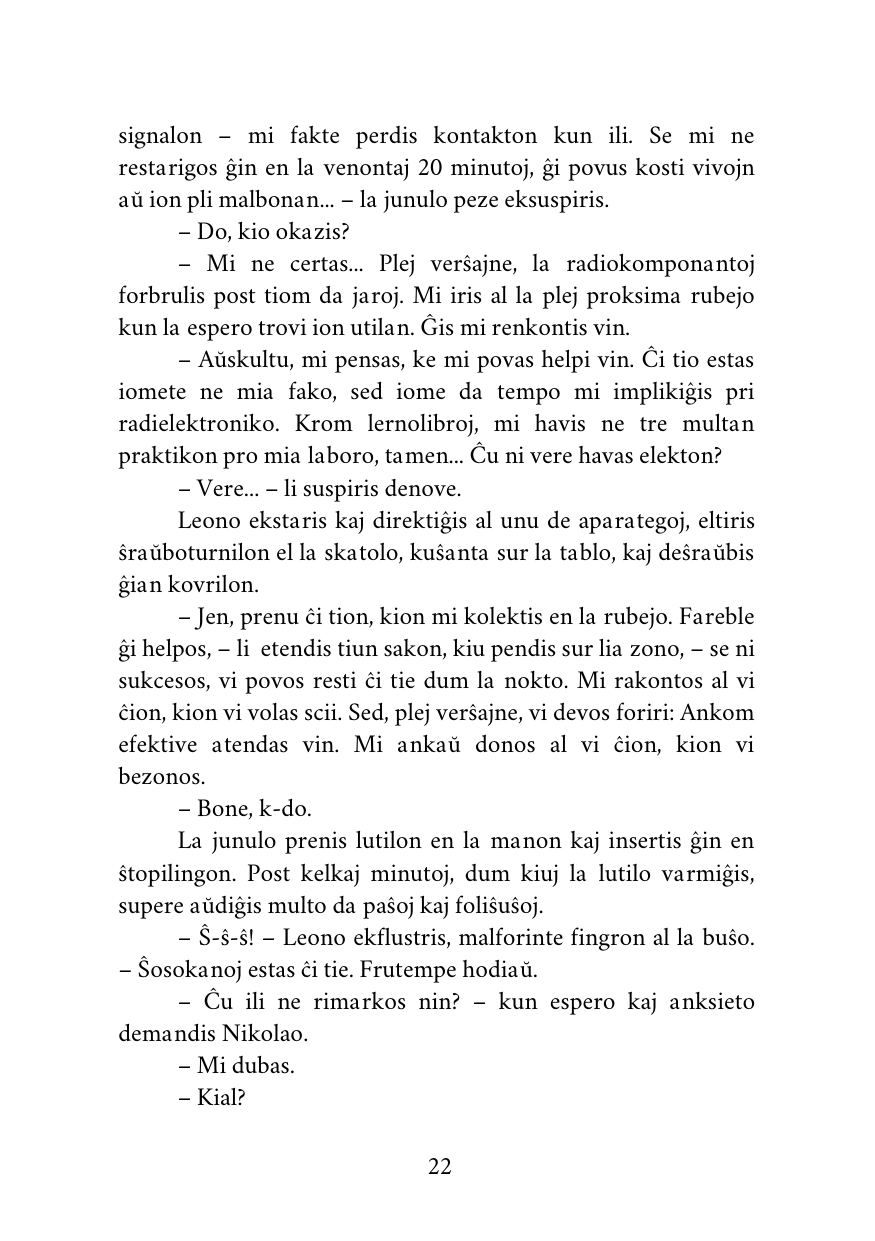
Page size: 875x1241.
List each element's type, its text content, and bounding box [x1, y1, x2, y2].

text – Do, kio okazis? [118, 214, 756, 246]
text Leono ekstaris kaj direktiĝis al unu de aparategoj, eltiris ŝraŭboturnilon el la skatolo, kuŝanta sur la tablo, kaj deŝraŭbis ĝian kovrilon. [118, 503, 756, 599]
text – Kial? [118, 1081, 756, 1113]
text – Ŝ-ŝ-ŝ! – Leono ekflustris, malforinte fingron al la buŝo. – Ŝosokanoj estas ĉi tie. Frutempe hodiaŭ. [118, 920, 756, 984]
text signalon – mi fakte perdis kontakton kun ili. Se mi ne restarigos ĝin en la venontaj 20 minutoj, ĝi povus kosti vivojn aŭ ion pli malbonan... – la junulo peze eksuspiris. [118, 118, 756, 214]
text – Ĉu ili ne rimarkos nin? – kun espero kaj anksieto demandis Nikolao. [118, 984, 756, 1048]
text – Jen, prenu ĉi tion, kion mi kolektis en la rubejo. Fareble ĝi helpos, – li etendis tiun sakon, kiu pendis sur lia zono, – se ni sukcesos, vi povos resti ĉi tie dum la nokto. Mi rakontos al vi ĉion, kion vi volas scii. Sed, plej verŝajne, vi devos foriri: Ankom efektive atendas vin. Mi ankaŭ donos al vi ĉion, kion vi bezonos. [118, 599, 756, 792]
text – Bone, k-do. [118, 792, 756, 824]
text – Vere... – li suspiris denove. [118, 471, 756, 503]
text – Mi dubas. [118, 1048, 756, 1081]
text – Aŭskultu, mi pensas, ke mi povas helpi vin. Ĉi tio estas iomete ne mia fako, sed iome da tempo mi implikiĝis pri radielektroniko. Krom lernolibroj, mi havis ne tre multan praktikon pro mia laboro, tamen... Ĉu ni vere havas elekton? [118, 343, 756, 471]
text La junulo prenis lutilon en la manon kaj insertis ĝin en ŝtopilingon. Post kelkaj minutoj, dum kiuj la lutilo varmiĝis, supere aŭdiĝis multo da paŝoj kaj foliŝuŝoj. [118, 824, 756, 920]
text – Mi ne certas... Plej verŝajne, la radiokomponantoj forbrulis post tiom da jaroj. Mi iris al la plej proksima rubejo kun la espero trovi ion utilan. Ĝis mi renkontis vin. [118, 246, 756, 343]
